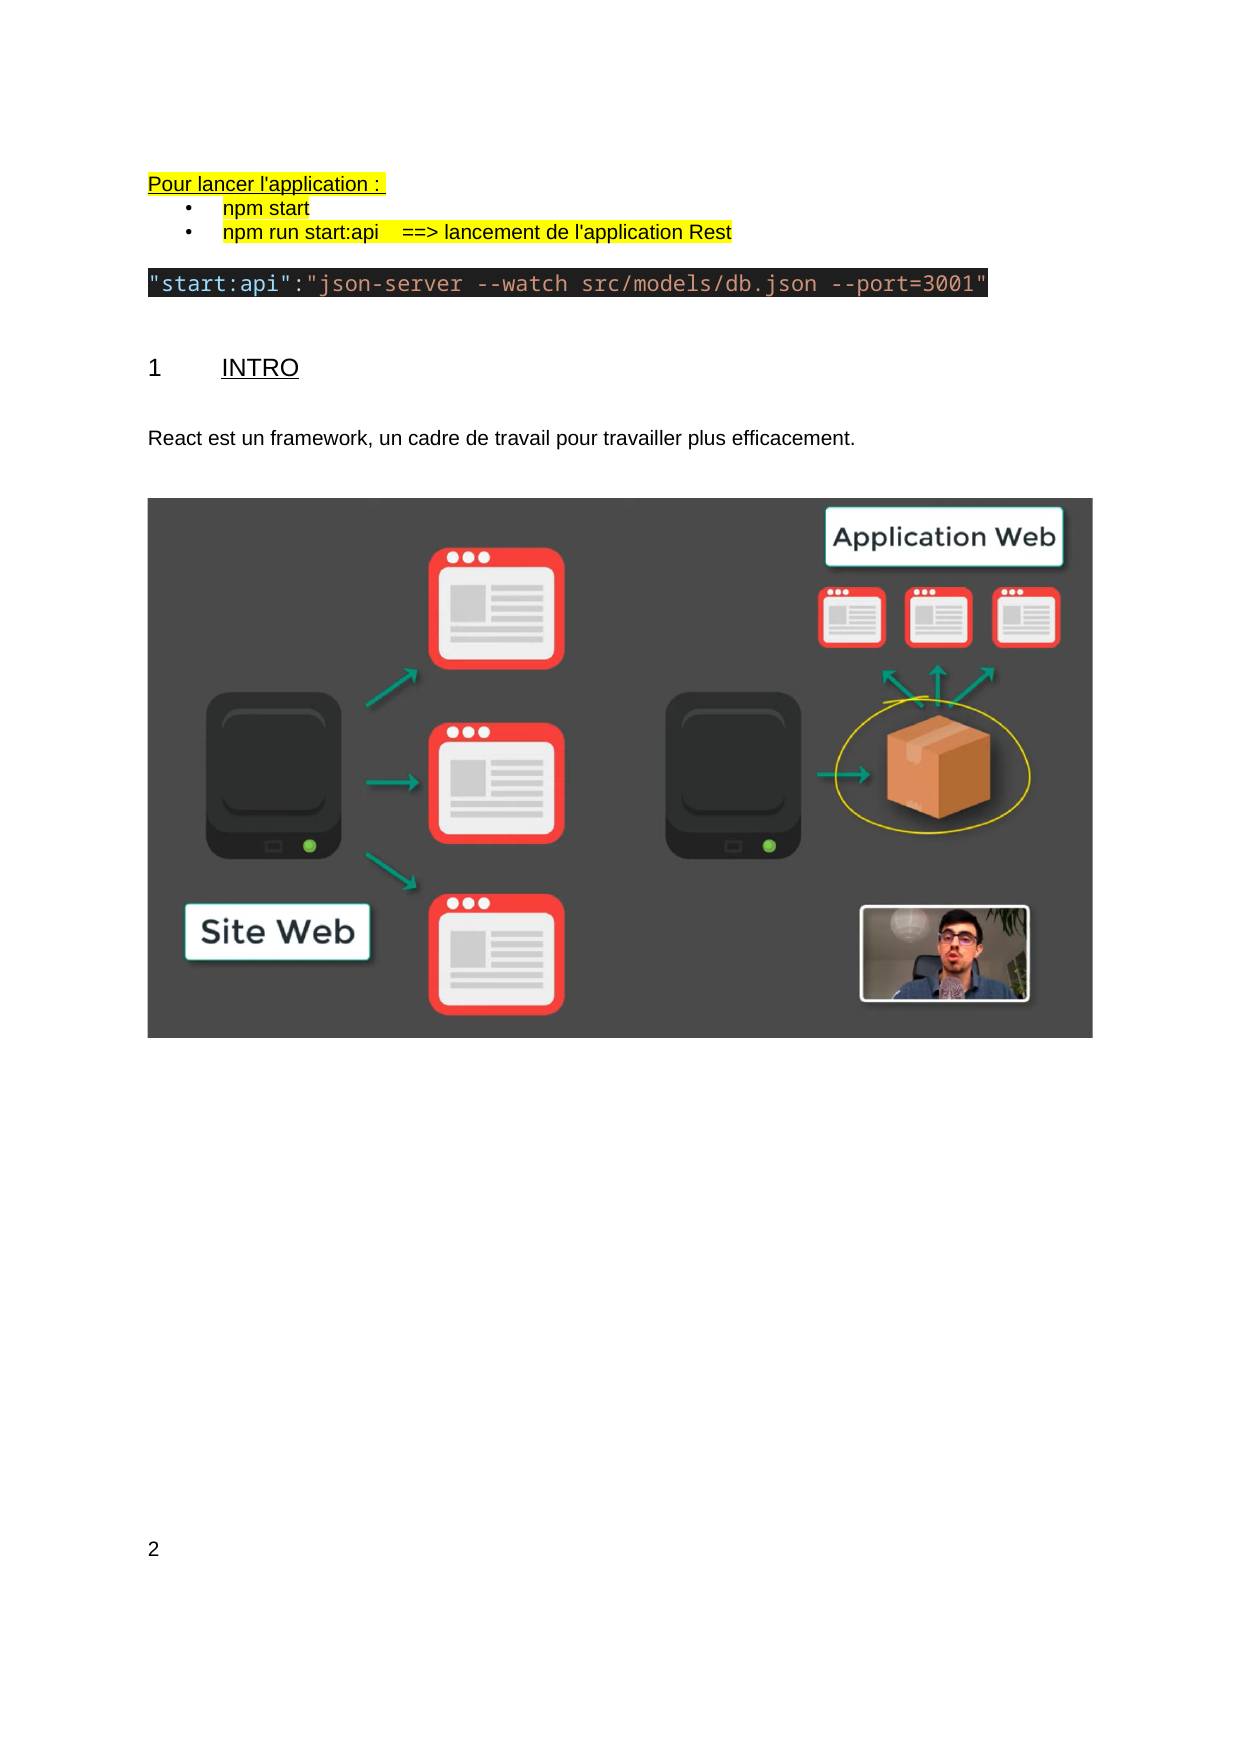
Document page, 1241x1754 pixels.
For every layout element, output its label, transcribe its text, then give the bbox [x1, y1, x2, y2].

text "start:api":"json-server --watch src/models/db.json --port=3001" [148, 268, 1093, 297]
list npm start [185, 196, 1093, 219]
subtitle Intro [148, 353, 1093, 381]
list npm run start:api ==> lancement de l'application Rest [185, 219, 1093, 244]
text Pour lancer l'application : [148, 172, 1093, 196]
text React est un framework, un cadre de travail pour travailler plus efficacement. [148, 426, 1093, 450]
picture [147, 498, 1093, 1038]
